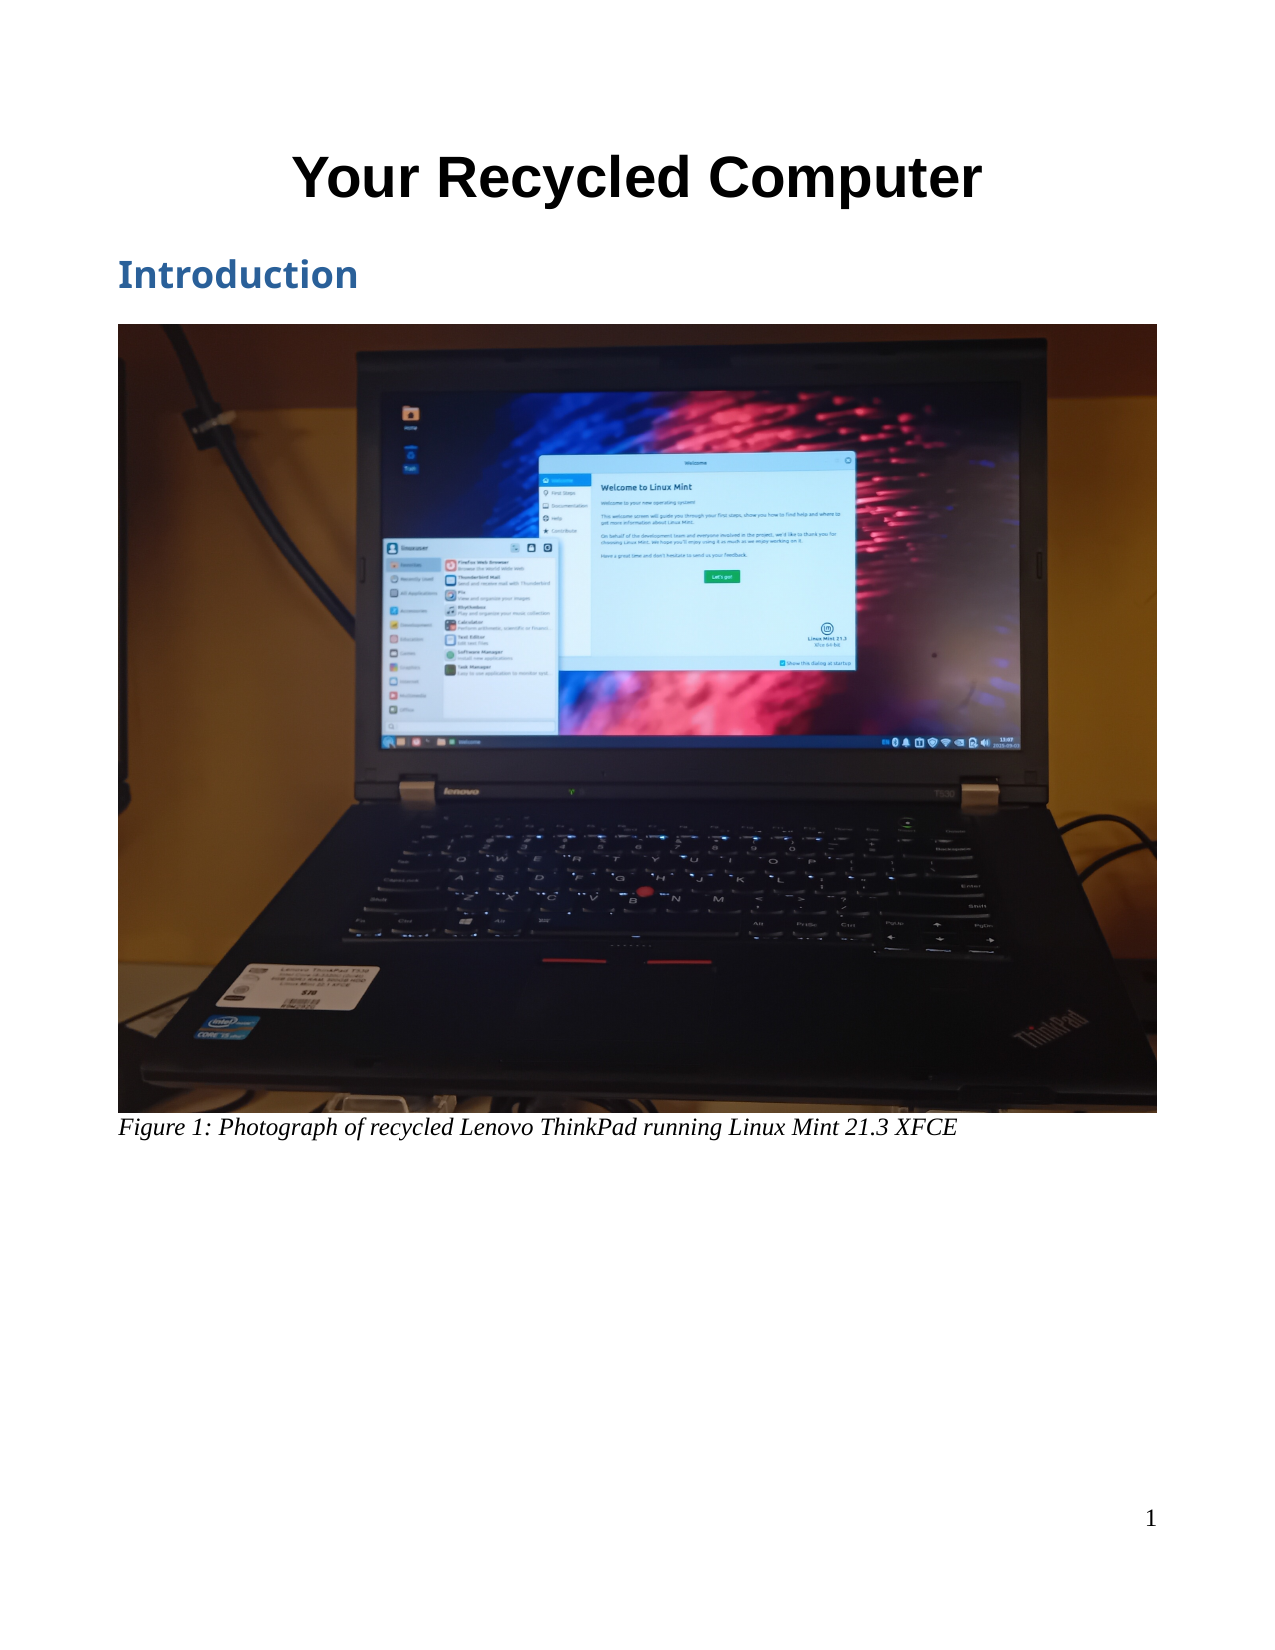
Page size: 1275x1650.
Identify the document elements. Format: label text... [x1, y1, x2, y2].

picture [118, 324, 1157, 1113]
subtitle Introduction [118, 248, 1157, 299]
title Your Recycled Computer [118, 143, 1157, 210]
text Figure 1: Photograph of recycled Lenovo ThinkPad running Linux Mint 21.3 XFCE [118, 1113, 1157, 1141]
